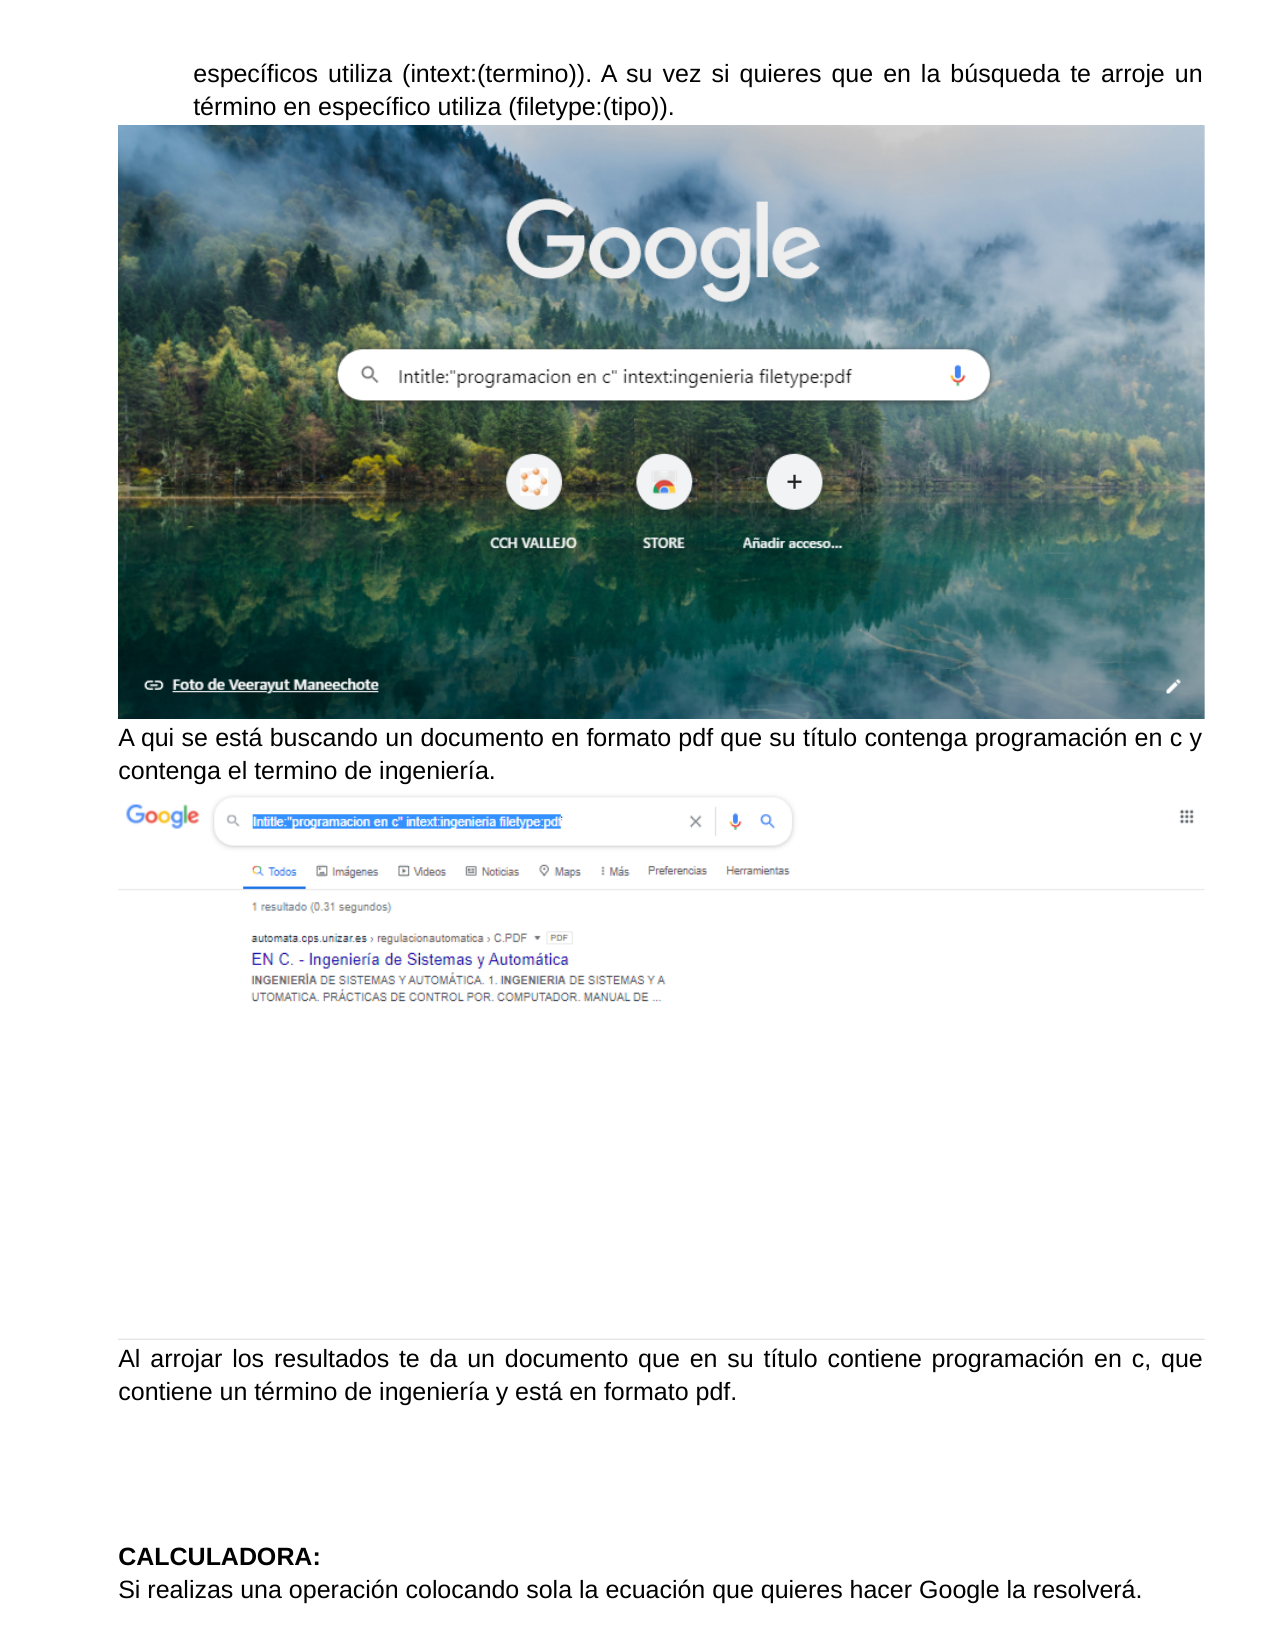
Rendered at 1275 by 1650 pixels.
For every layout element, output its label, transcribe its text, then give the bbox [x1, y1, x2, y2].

text A qui se está buscando un documento en formato pdf que su título contenga programación en c y contenga el termino de ingeniería. [118, 723, 1205, 785]
text Al arrojar los resultados te da un documento que en su título contiene programación en c, que contiene un término de ingeniería y está en formato pdf. [118, 1343, 1205, 1405]
text Si realizas una operación colocando sola la ecuación que quieres hacer Google la resolverá. [118, 1575, 1205, 1603]
list específicos utiliza (intext:(termino)). A su vez si quieres que en la búsqueda te arroje un término en específico utiliza (filetype:(tipo)). [156, 59, 1205, 121]
text CALCULADORA: [118, 1542, 1205, 1570]
